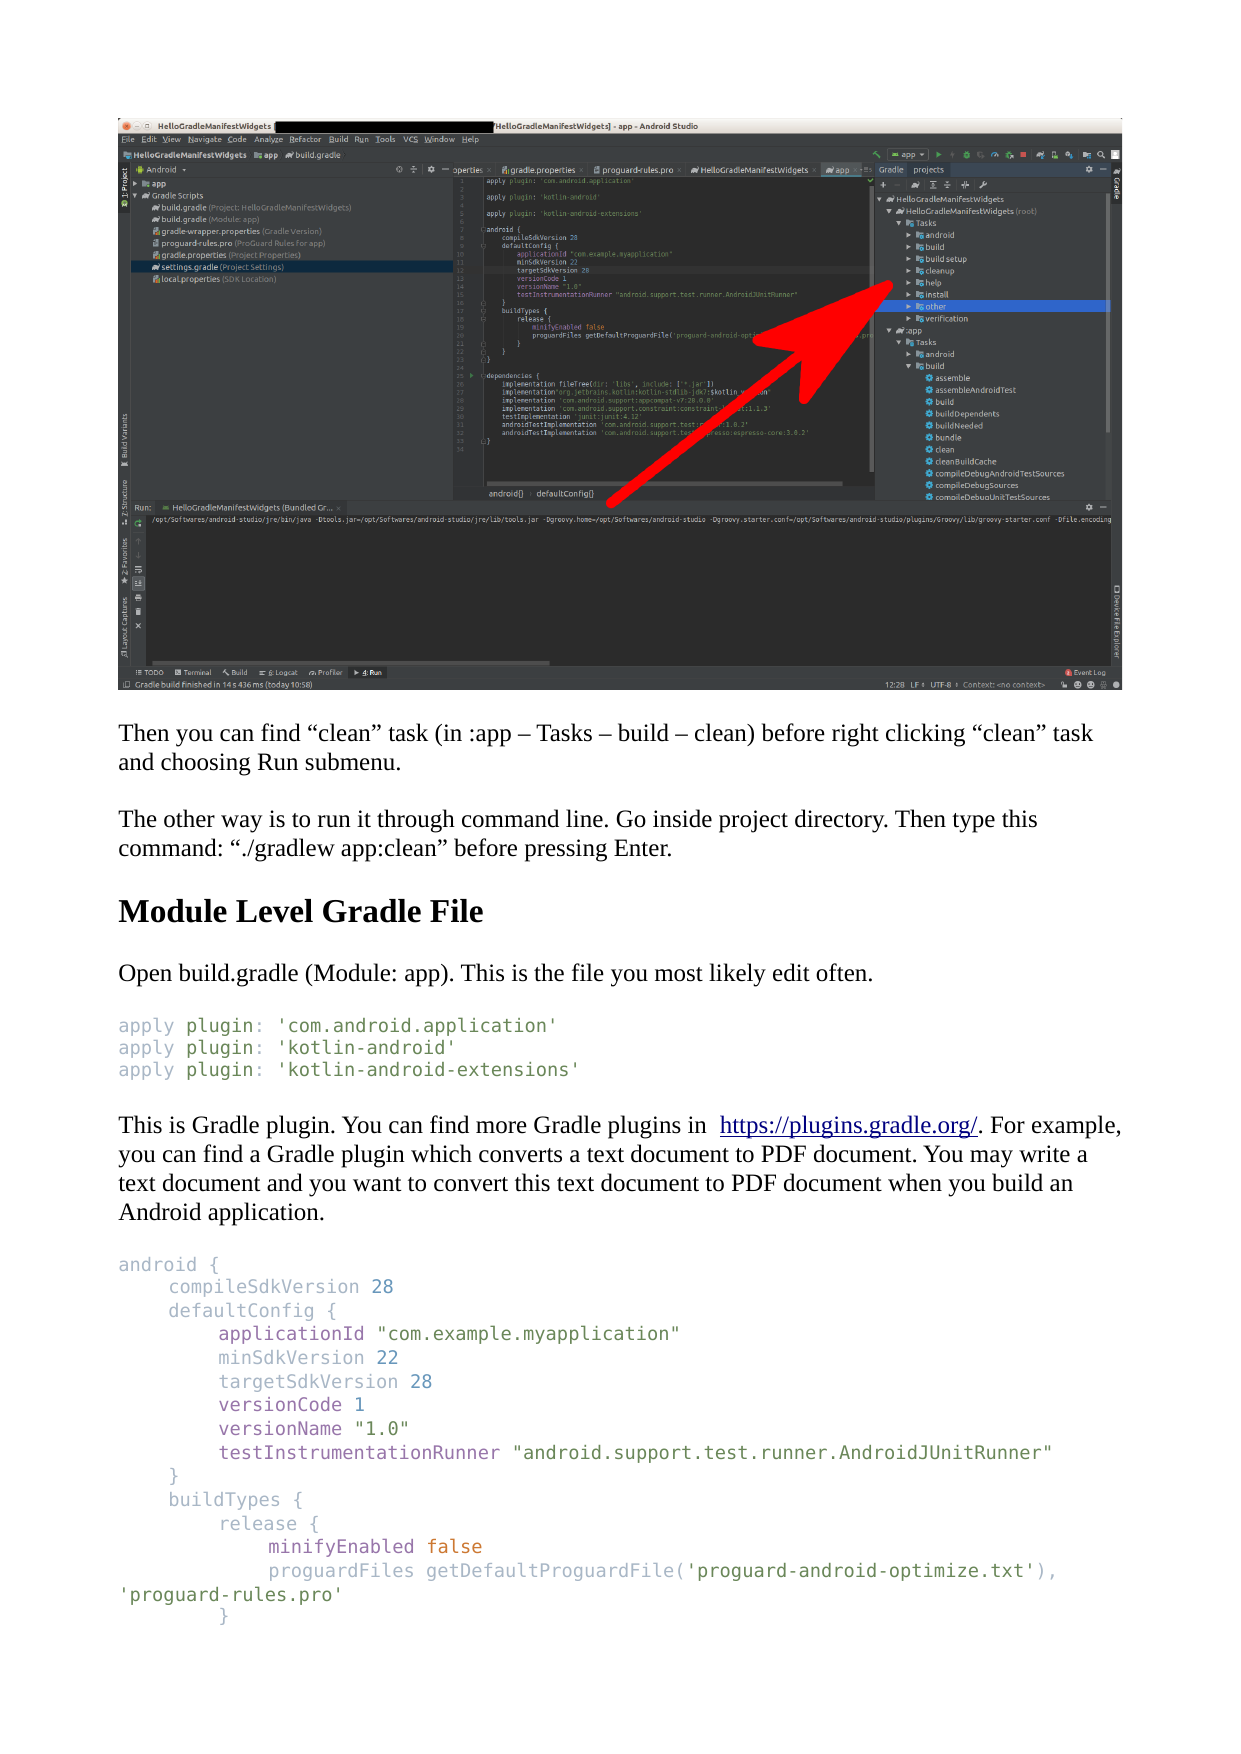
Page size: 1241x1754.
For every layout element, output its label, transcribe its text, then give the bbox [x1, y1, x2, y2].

text buildTypes { [118, 1489, 1122, 1513]
text compileSdkVersion 28 [118, 1276, 1122, 1300]
text minSdkVersion 22 [118, 1347, 1122, 1371]
text applicationId "com.example.myapplication" [118, 1323, 1122, 1347]
text This is Gradle plugin. You can find more Gradle plugins in https://plugins.gradle.org/. For example, you can find a Gradle plugin which converts a text document to PDF document. You may write a text document and you want to convert this text document to PDF document when you build an Android application. [118, 1111, 1122, 1226]
text targetSdkVersion 28 [118, 1371, 1122, 1394]
text proguardFiles getDefaultProguardFile('proguard-android-optimize.txt'), 'proguard-rules.pro' [118, 1560, 1122, 1605]
text minifyEnabled false [118, 1536, 1122, 1560]
text } [118, 1605, 1122, 1629]
text testInstrumentationRunner "android.support.test.runner.AndroidJUnitRunner" [118, 1442, 1122, 1465]
picture [118, 118, 1123, 690]
text Module Level Gradle File [118, 891, 1122, 929]
text apply plugin: 'com.android.application' [118, 1015, 1122, 1037]
text } [118, 1465, 1122, 1489]
text versionName "1.0" [118, 1418, 1122, 1442]
text The other way is to run it through command line. Go inside project directory. Then type this command: “./gradlew app:clean” before pressing Enter. [118, 804, 1122, 862]
text release { [118, 1513, 1122, 1536]
text versionCode 1 [118, 1394, 1122, 1418]
text defaultConfig { [118, 1300, 1122, 1323]
text Then you can find “clean” task (in :app – Tasks – build – clean) before right clicking “clean” task and choosing Run submenu. [118, 718, 1122, 776]
text Open build.gradle (Module: app). This is the file you most likely edit often. [118, 958, 1122, 987]
text android { [118, 1254, 1122, 1276]
text apply plugin: 'kotlin-android-extensions' [118, 1059, 1122, 1081]
text apply plugin: 'kotlin-android' [118, 1037, 1122, 1059]
